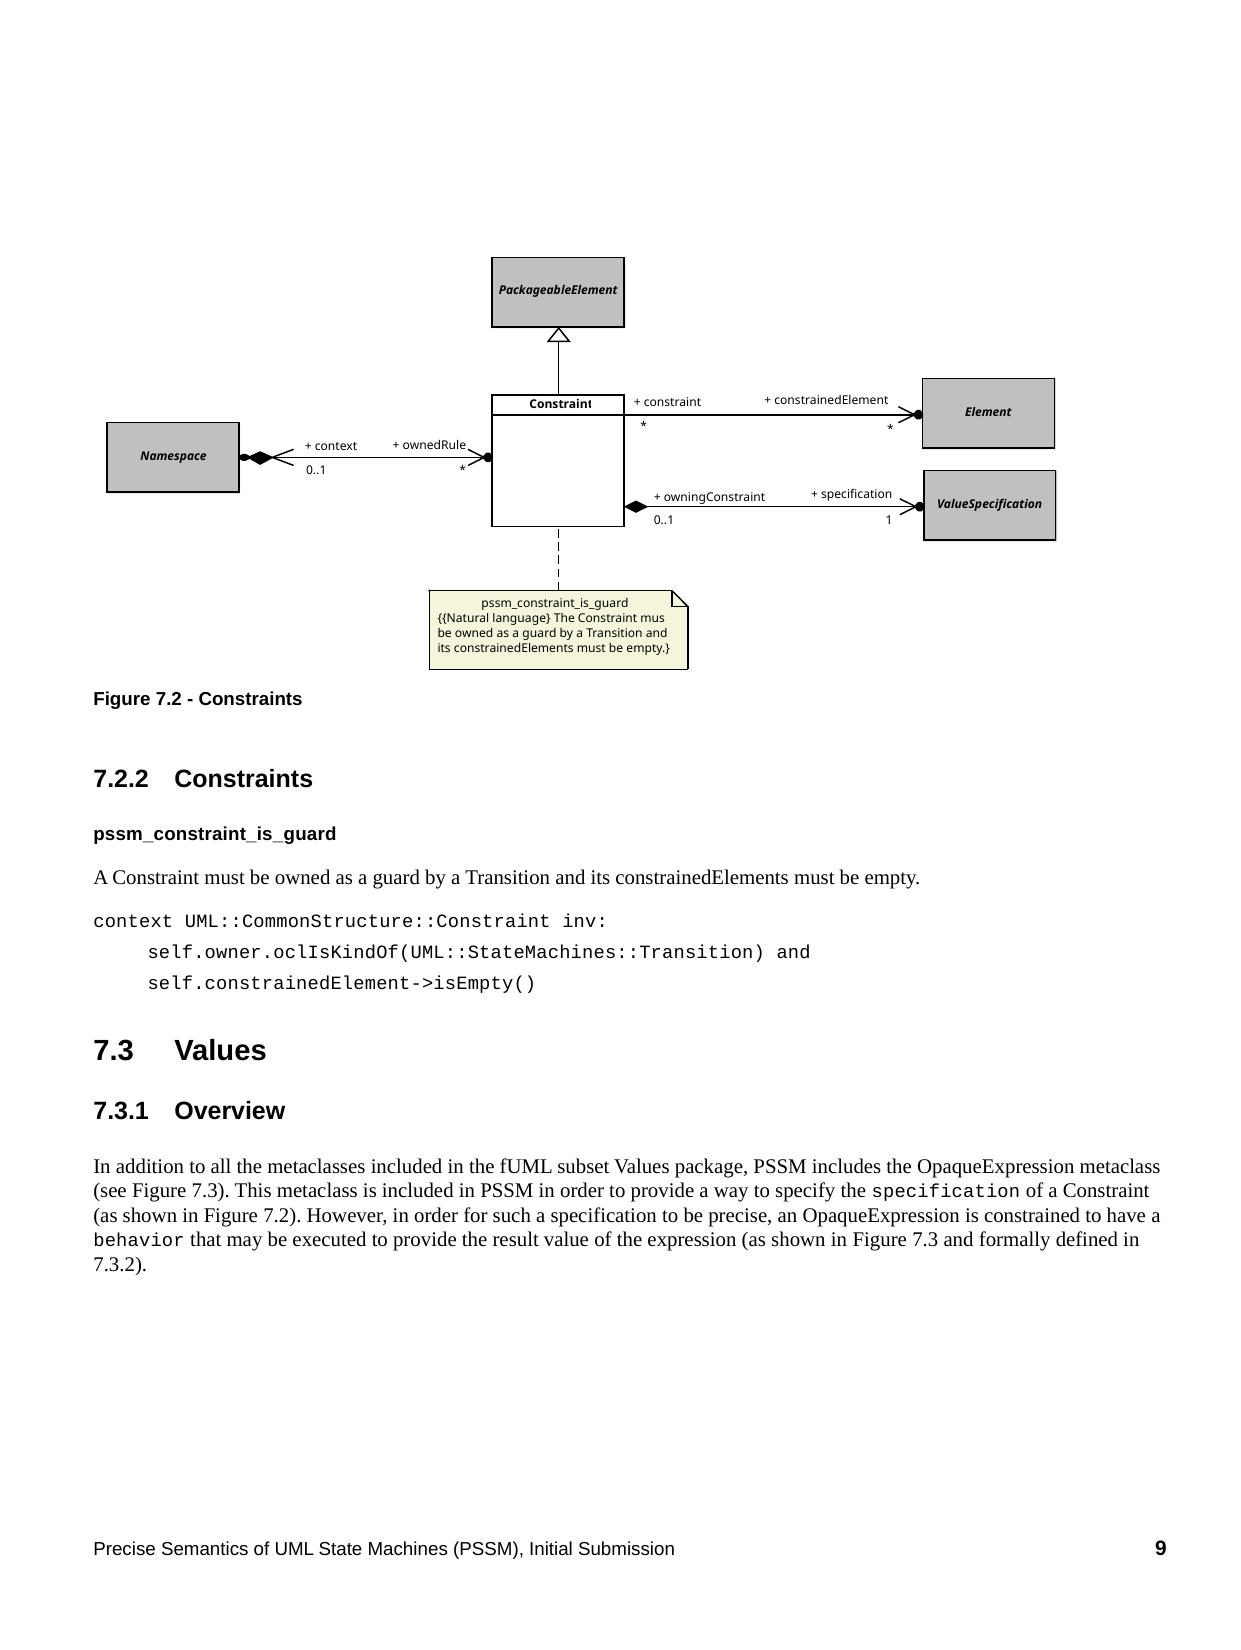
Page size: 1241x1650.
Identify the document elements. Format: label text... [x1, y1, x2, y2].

text A Constraint must be owned as a guard by a Transition and its constrainedElements must be empty. [93, 865, 1164, 889]
subtitle Values [93, 1031, 1164, 1066]
subtitle Constraints [93, 764, 1164, 793]
text In addition to all the metaclasses included in the fUML subset Values package, PSSM includes the OpaqueExpression metaclass (see Figure 7.3). This metaclass is included in PSSM in order to provide a way to specify the specification of a Constraint (as shown in Figure 7.2). However, in order for such a specification to be precise, an OpaqueExpression is constrained to have a behavior that may be executed to provide the result value of the expression (as shown in Figure 7.3 and formally defined in 7.3.2). [93, 1154, 1164, 1276]
text self.owner.oclIsKindOf(UML::StateMachines::Transition) and [93, 941, 1164, 964]
text Figure 7.2 - Constraints [93, 243, 1164, 709]
subtitle pssm_constraint_is_guard [93, 822, 1164, 844]
text context UML::CommonStructure::Constraint inv: [93, 910, 1164, 933]
subtitle Overview [93, 1095, 1164, 1124]
text self.constrainedElement->isEmpty() [93, 972, 1164, 995]
